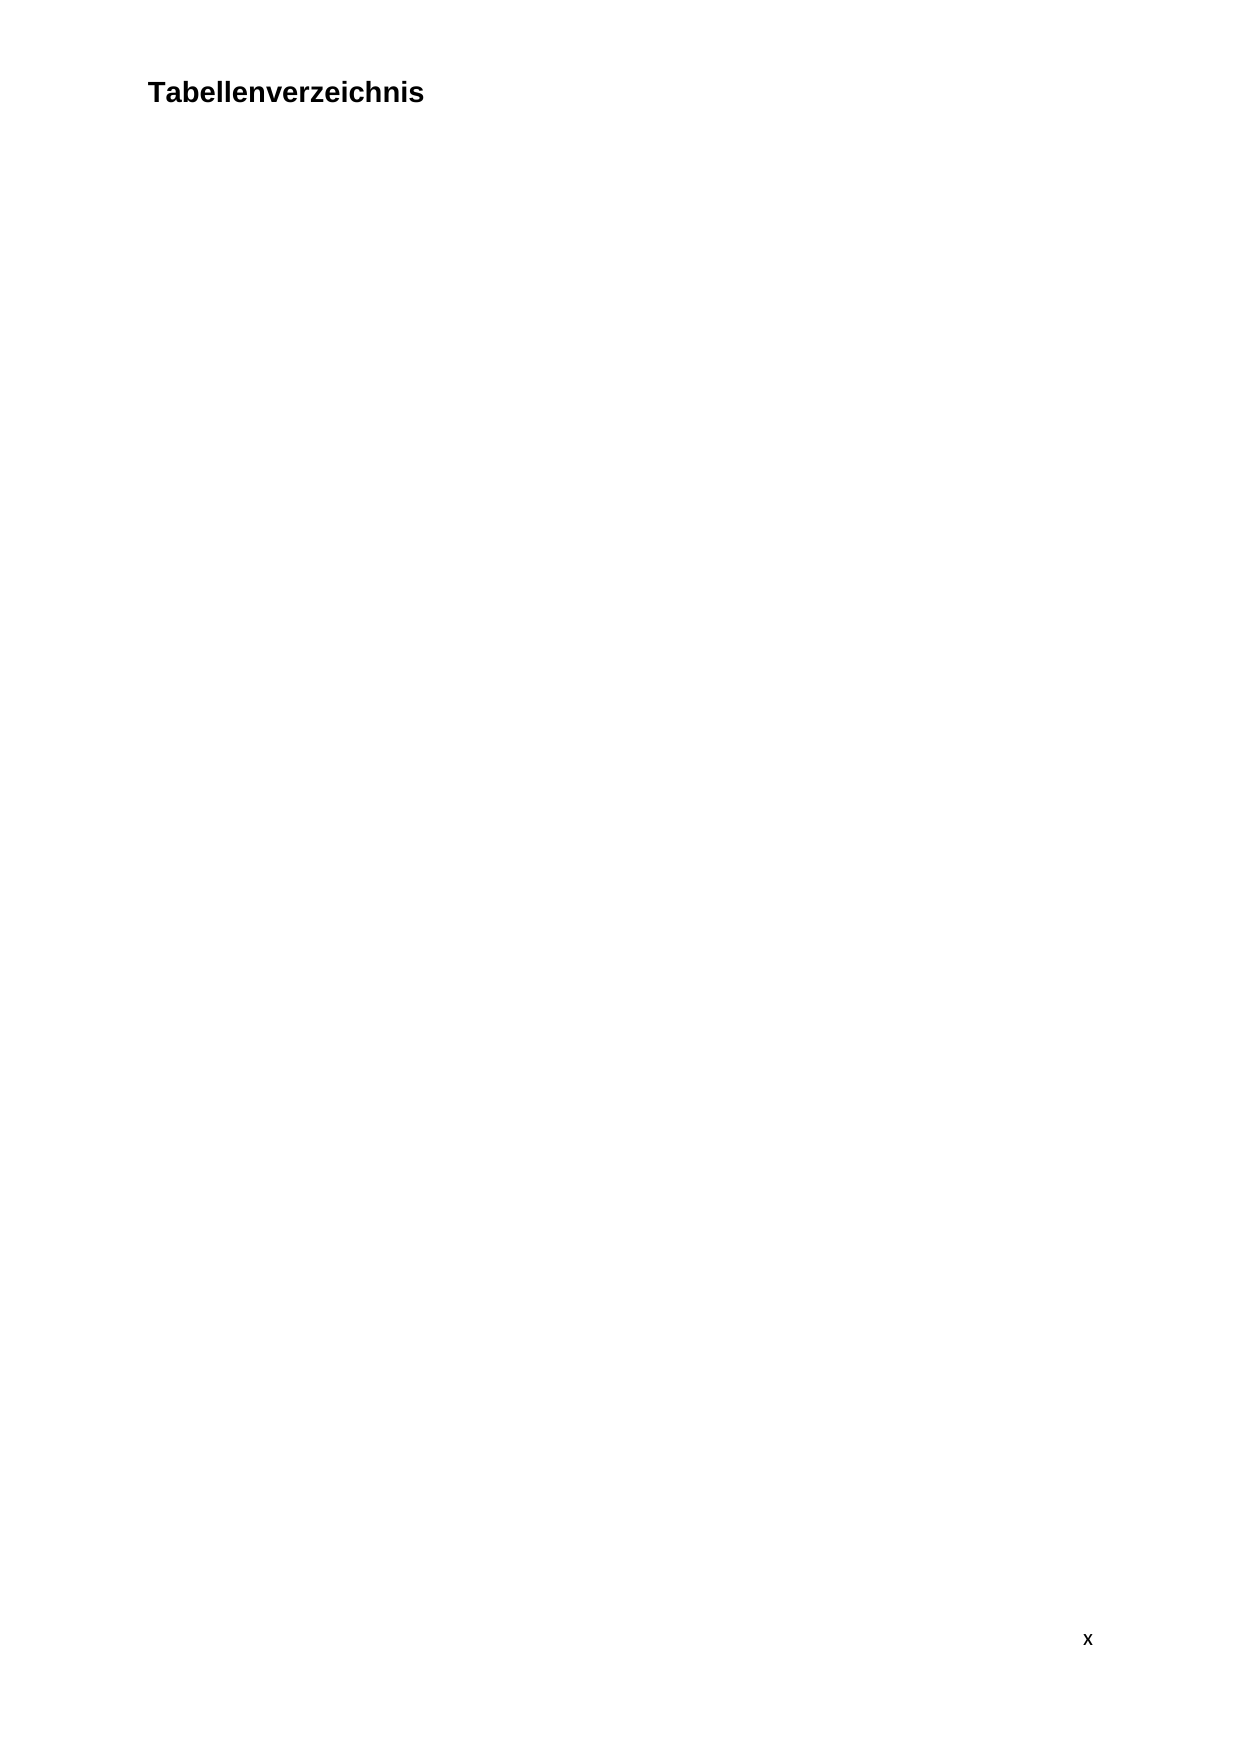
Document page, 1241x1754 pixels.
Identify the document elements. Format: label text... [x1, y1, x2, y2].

text Tabellenverzeichnis [148, 75, 1093, 108]
